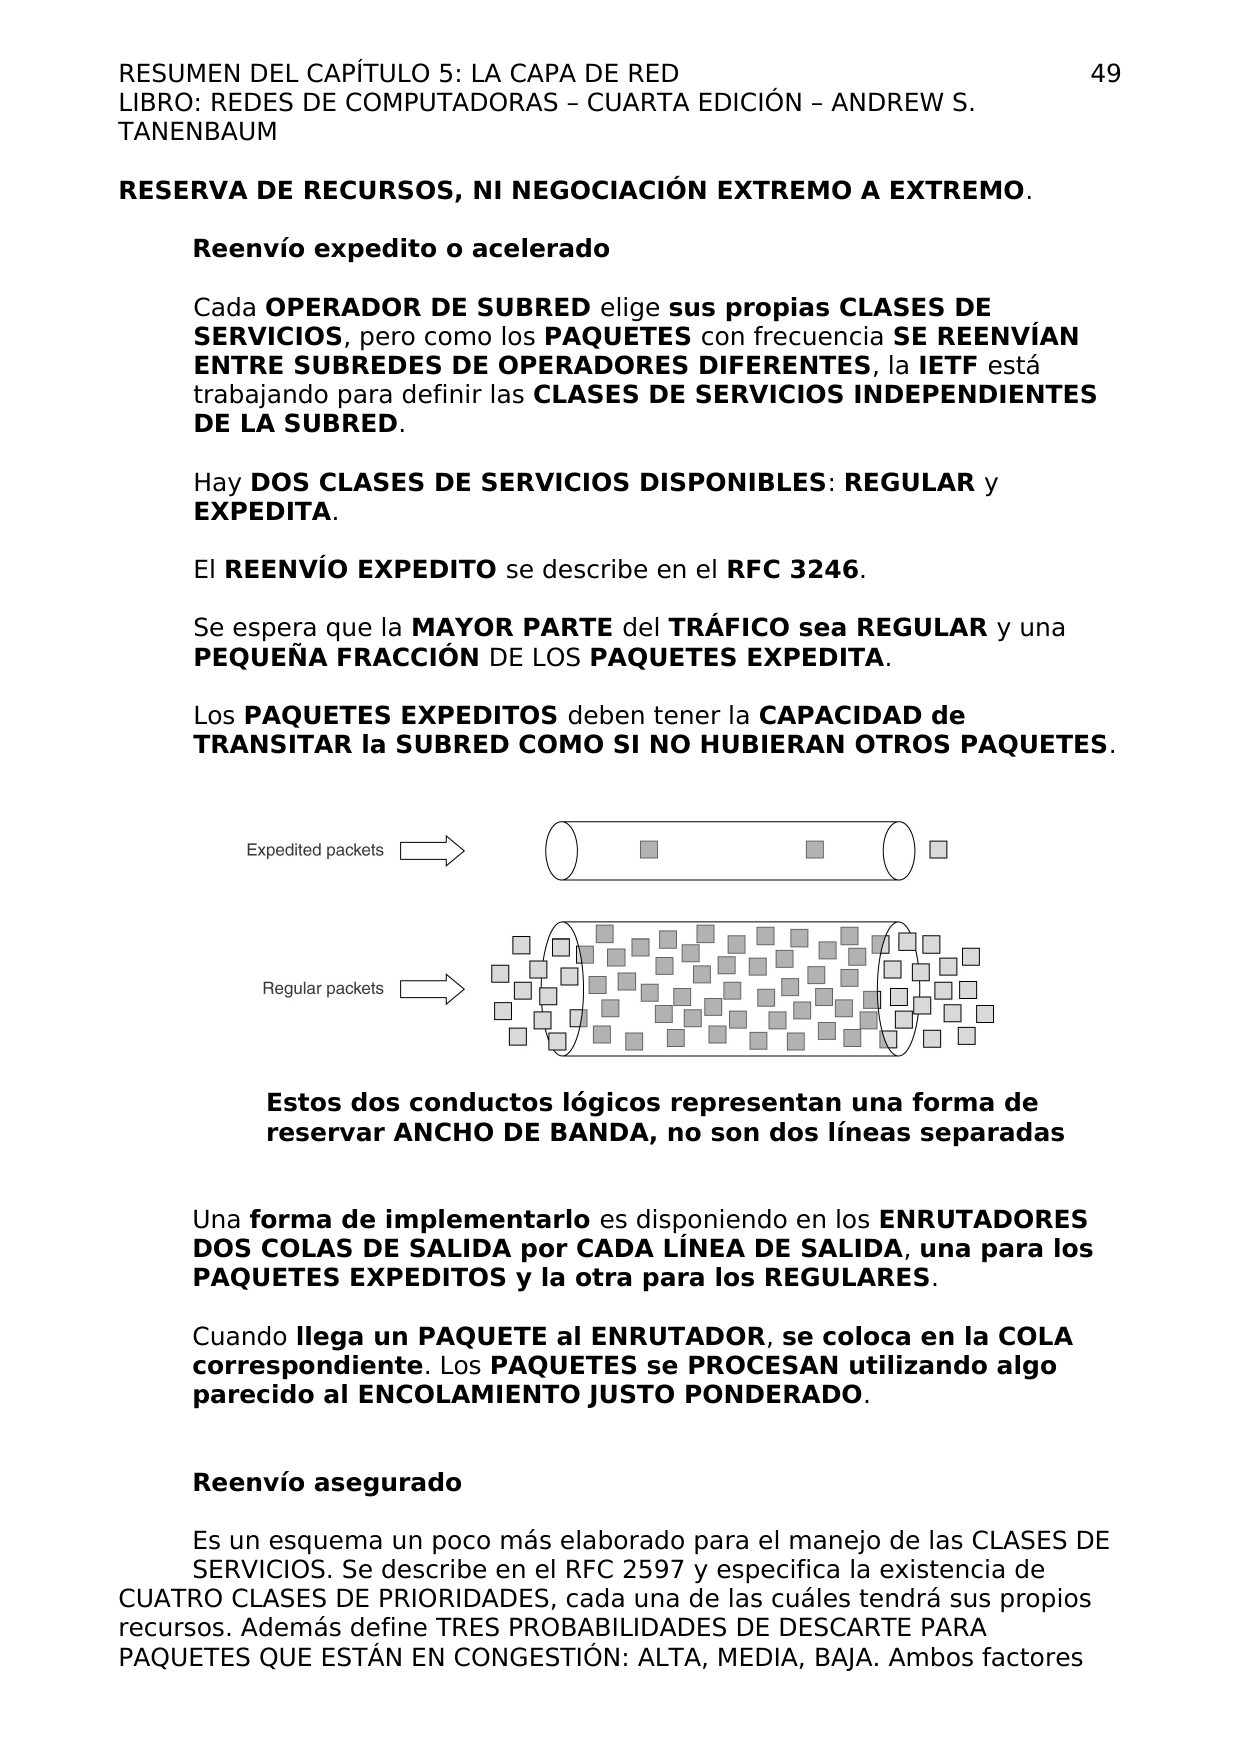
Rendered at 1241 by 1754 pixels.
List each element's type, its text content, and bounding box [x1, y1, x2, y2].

text Cuando llega un PAQUETE al ENRUTADOR, se coloca en la COLA correspondiente. Los PAQUETES se PROCESAN utilizando algo parecido al ENCOLAMIENTO JUSTO PONDERADO. [118, 1322, 1122, 1409]
text Una forma de implementarlo es disponiendo en los ENRUTADORES DOS COLAS DE SALIDA por CADA LÍNEA DE SALIDA, una para los PAQUETES EXPEDITOS y la otra para los REGULARES. [118, 1205, 1122, 1293]
list Cada OPERADOR DE SUBRED elige sus propias CLASES DE SERVICIOS, pero como los PAQUETES con frecuencia SE REENVÍAN ENTRE SUBREDES DE OPERADORES DIFERENTES, la IETF está trabajando para definir las CLASES DE SERVICIOS INDEPENDIENTES DE LA SUBRED. [156, 293, 1122, 438]
text RESERVA DE RECURSOS, NI NEGOCIACIÓN EXTREMO A EXTREMO. [118, 176, 1122, 205]
list El REENVÍO EXPEDITO se describe en el RFC 3246. [156, 555, 1122, 584]
text Reenvío asegurado [118, 1468, 1122, 1497]
text Es un esquema un poco más elaborado para el manejo de las CLASES DE SERVICIOS. Se describe en el RFC 2597 y especifica la existencia de CUATRO CLASES DE PRIORIDADES, cada una de las cuáles tendrá sus propios recursos. Además define TRES PROBABILIDADES DE DESCARTE PARA PAQUETES QUE ESTÁN EN CONGESTIÓN: ALTA, MEDIA, BAJA. Ambos factores [118, 1526, 1122, 1672]
list Se espera que la MAYOR PARTE del TRÁFICO sea REGULAR y una PEQUEÑA FRACCIÓN DE LOS PAQUETES EXPEDITA. [156, 613, 1122, 672]
list Hay DOS CLASES DE SERVICIOS DISPONIBLES: REGULAR y EXPEDITA. [156, 468, 1122, 526]
text Reenvío expedito o acelerado [118, 234, 1122, 263]
text Estos dos conductos lógicos representan una forma de reservar ANCHO DE BANDA, no son dos líneas separadas [118, 788, 1122, 1147]
list Los PAQUETES EXPEDITOS deben tener la CAPACIDAD de TRANSITAR la SUBRED COMO SI NO HUBIERAN OTROS PAQUETES. [156, 701, 1122, 759]
picture [220, 788, 1020, 1089]
